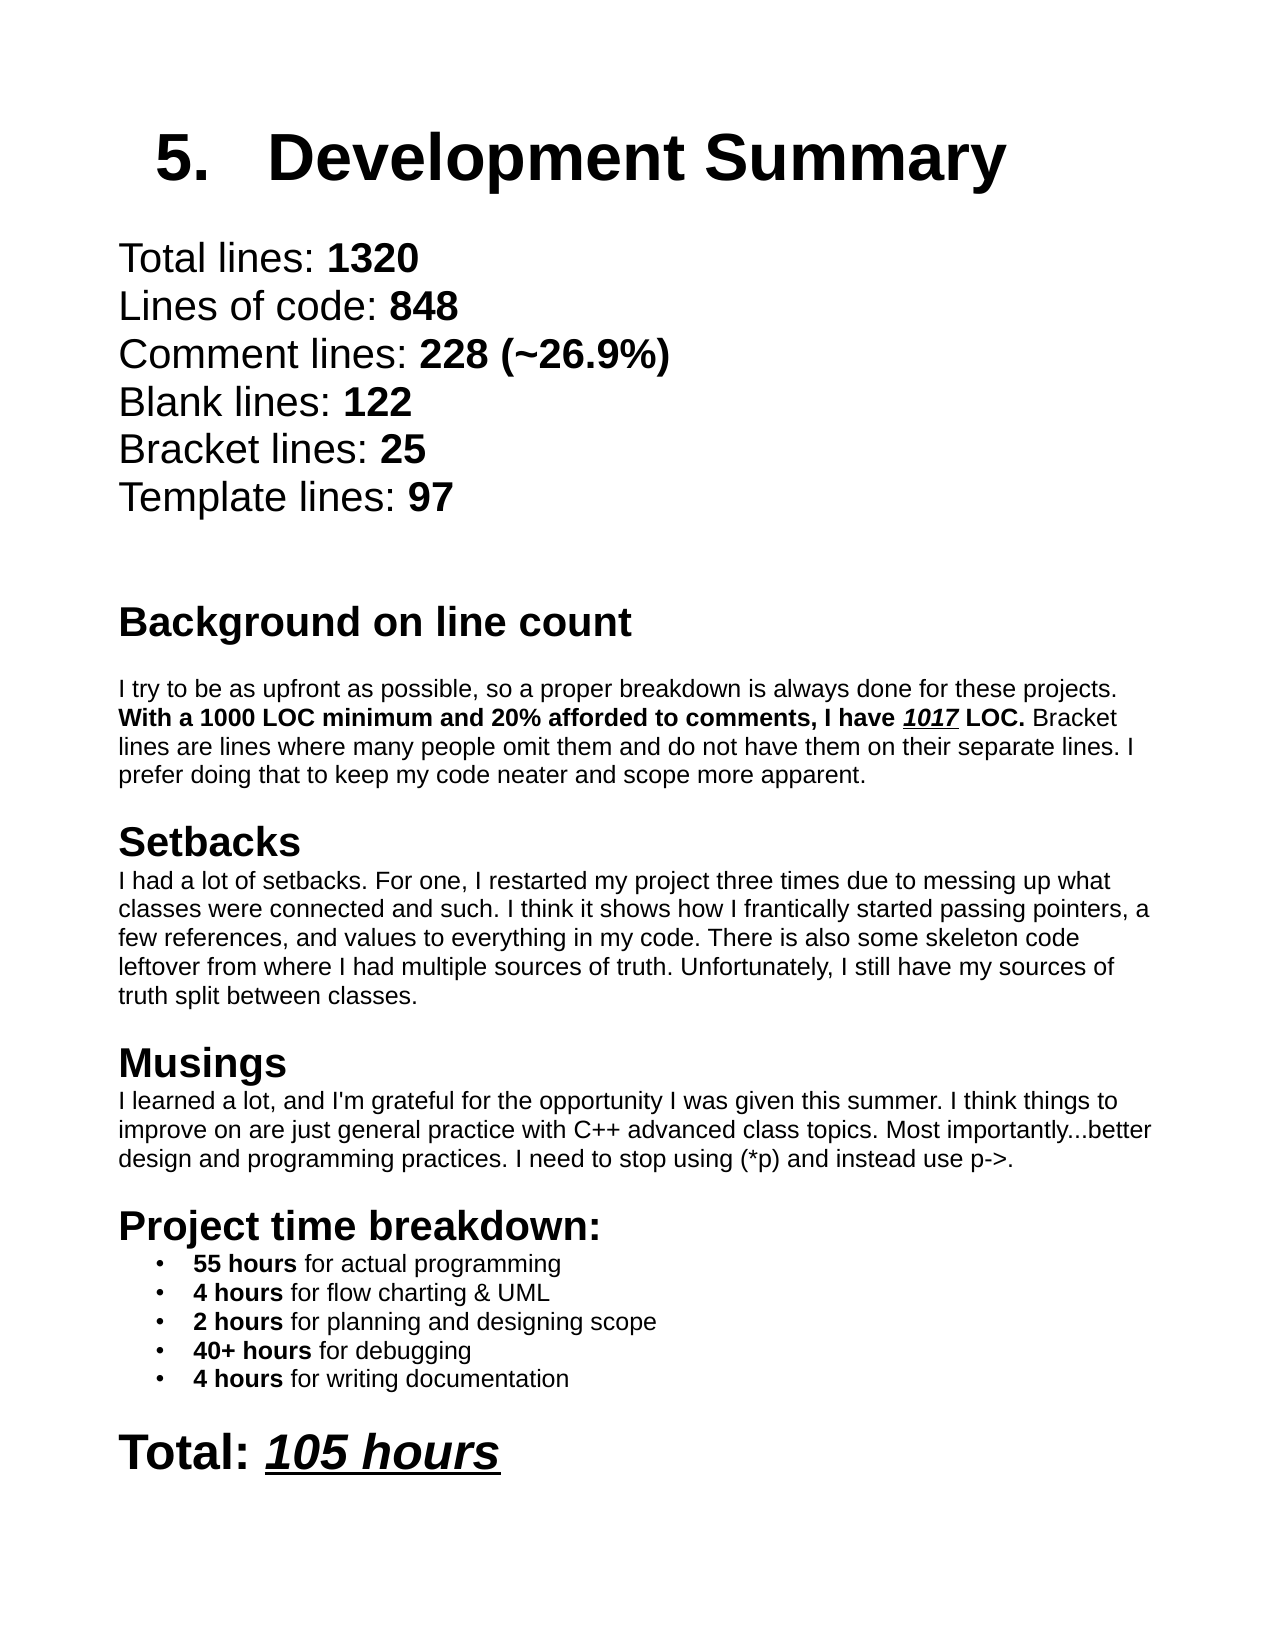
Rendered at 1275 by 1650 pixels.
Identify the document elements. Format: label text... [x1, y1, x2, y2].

text Comment lines: 228 (~26.9%) [118, 329, 1157, 377]
list 4 hours for writing documentation [156, 1364, 1157, 1393]
text Musings [118, 1038, 1157, 1086]
text Lines of code: 848 [118, 281, 1157, 329]
list 55 hours for actual programming [156, 1249, 1157, 1278]
list Development Summary [156, 118, 1157, 195]
text Project time breakdown: [118, 1201, 1157, 1249]
list 40+ hours for debugging [156, 1336, 1157, 1364]
text Total: 105 hours [118, 1422, 1157, 1479]
text Bracket lines: 25 [118, 425, 1157, 473]
text Blank lines: 122 [118, 377, 1157, 425]
text Setbacks [118, 818, 1157, 866]
text Template lines: 97 [118, 473, 1157, 521]
text Background on line count [118, 597, 1157, 645]
list 4 hours for flow charting & UML [156, 1278, 1157, 1307]
text I try to be as upfront as possible, so a proper breakdown is always done for these projects. With a 1000 LOC minimum and 20% afforded to comments, I have 1017 LOC. Bracket lines are lines where many people omit them and do not have them on their separate lines. I prefer doing that to keep my code neater and scope more apparent. [118, 674, 1157, 789]
text I had a lot of setbacks. For one, I restarted my project three times due to messing up what classes were connected and such. I think it shows how I frantically started passing pointers, a few references, and values to everything in my code. There is also some skeleton code leftover from where I had multiple sources of truth. Unfortunately, I still have my sources of truth split between classes. [118, 866, 1157, 1009]
text Total lines: 1320 [118, 233, 1157, 281]
list 2 hours for planning and designing scope [156, 1307, 1157, 1336]
text I learned a lot, and I'm grateful for the opportunity I was given this summer. I think things to improve on are just general practice with C++ advanced class topics. Most importantly...better design and programming practices. I need to stop using (*p) and instead use p->. [118, 1086, 1157, 1172]
